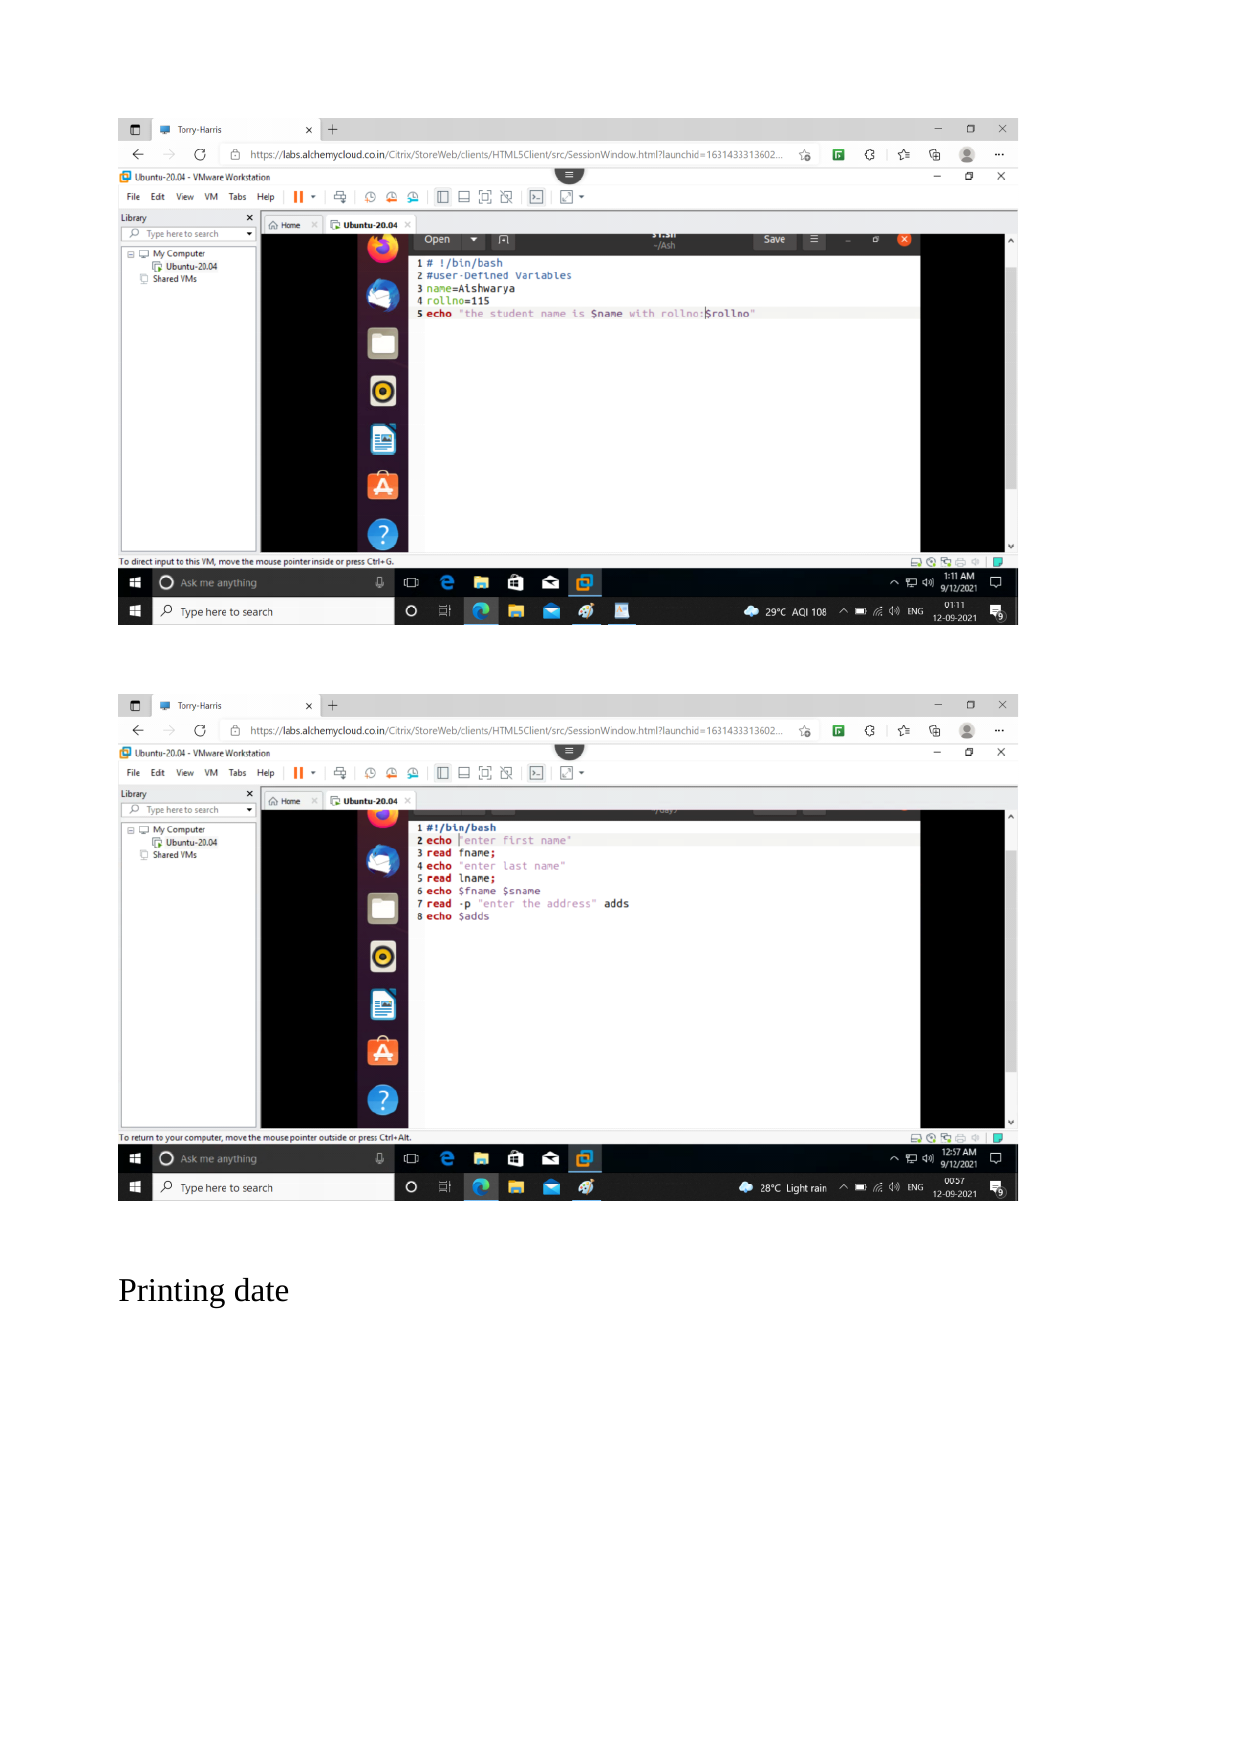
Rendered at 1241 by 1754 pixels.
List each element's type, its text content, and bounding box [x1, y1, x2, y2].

text Printing date [118, 1270, 1122, 1308]
